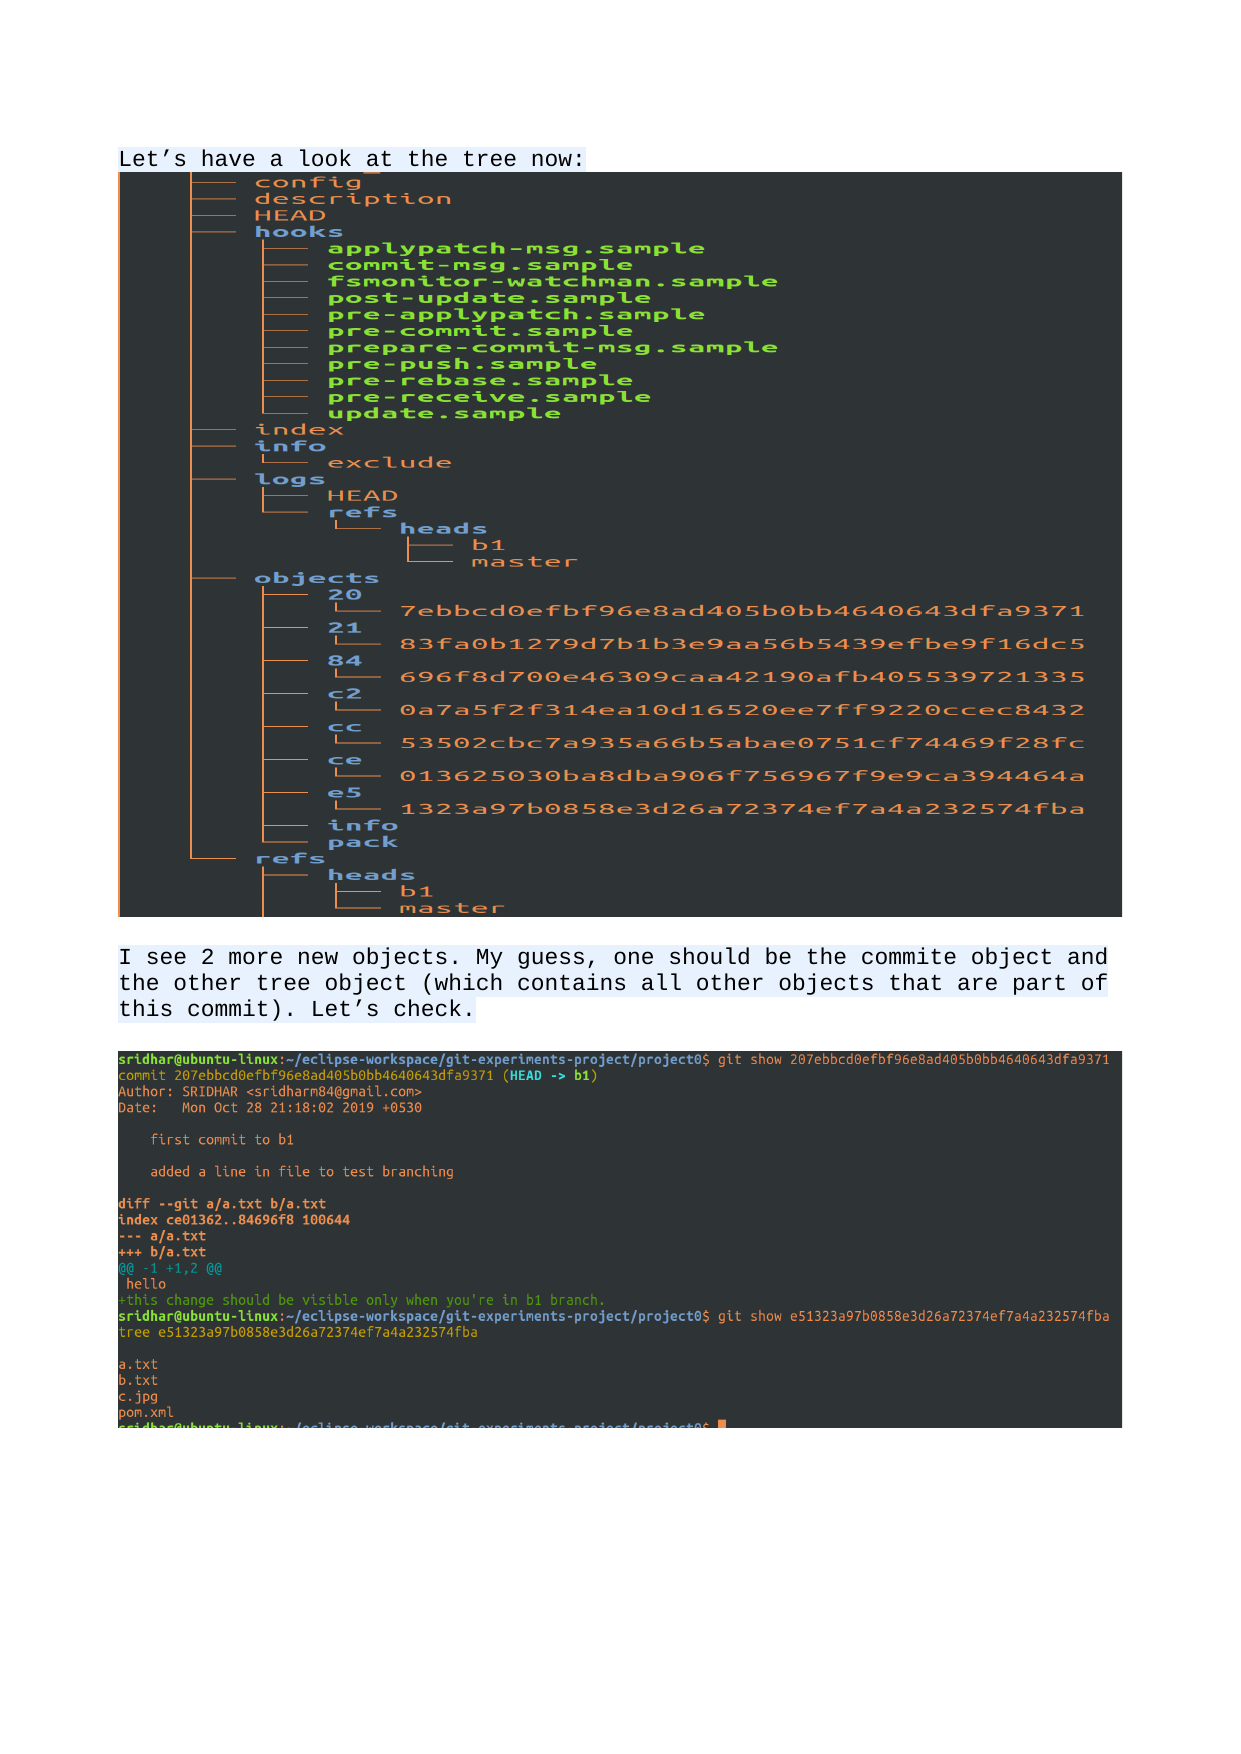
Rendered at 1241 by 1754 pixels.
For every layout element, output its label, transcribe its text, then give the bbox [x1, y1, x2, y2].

picture [118, 1051, 1123, 1428]
text I see 2 more new objects. My guess, one should be the commite object and the other tree object (which contains all other objects that are part of this commit). Let’s check. [118, 945, 1122, 1023]
picture [118, 172, 1123, 917]
text Let’s have a look at the tree now: [118, 147, 1122, 172]
